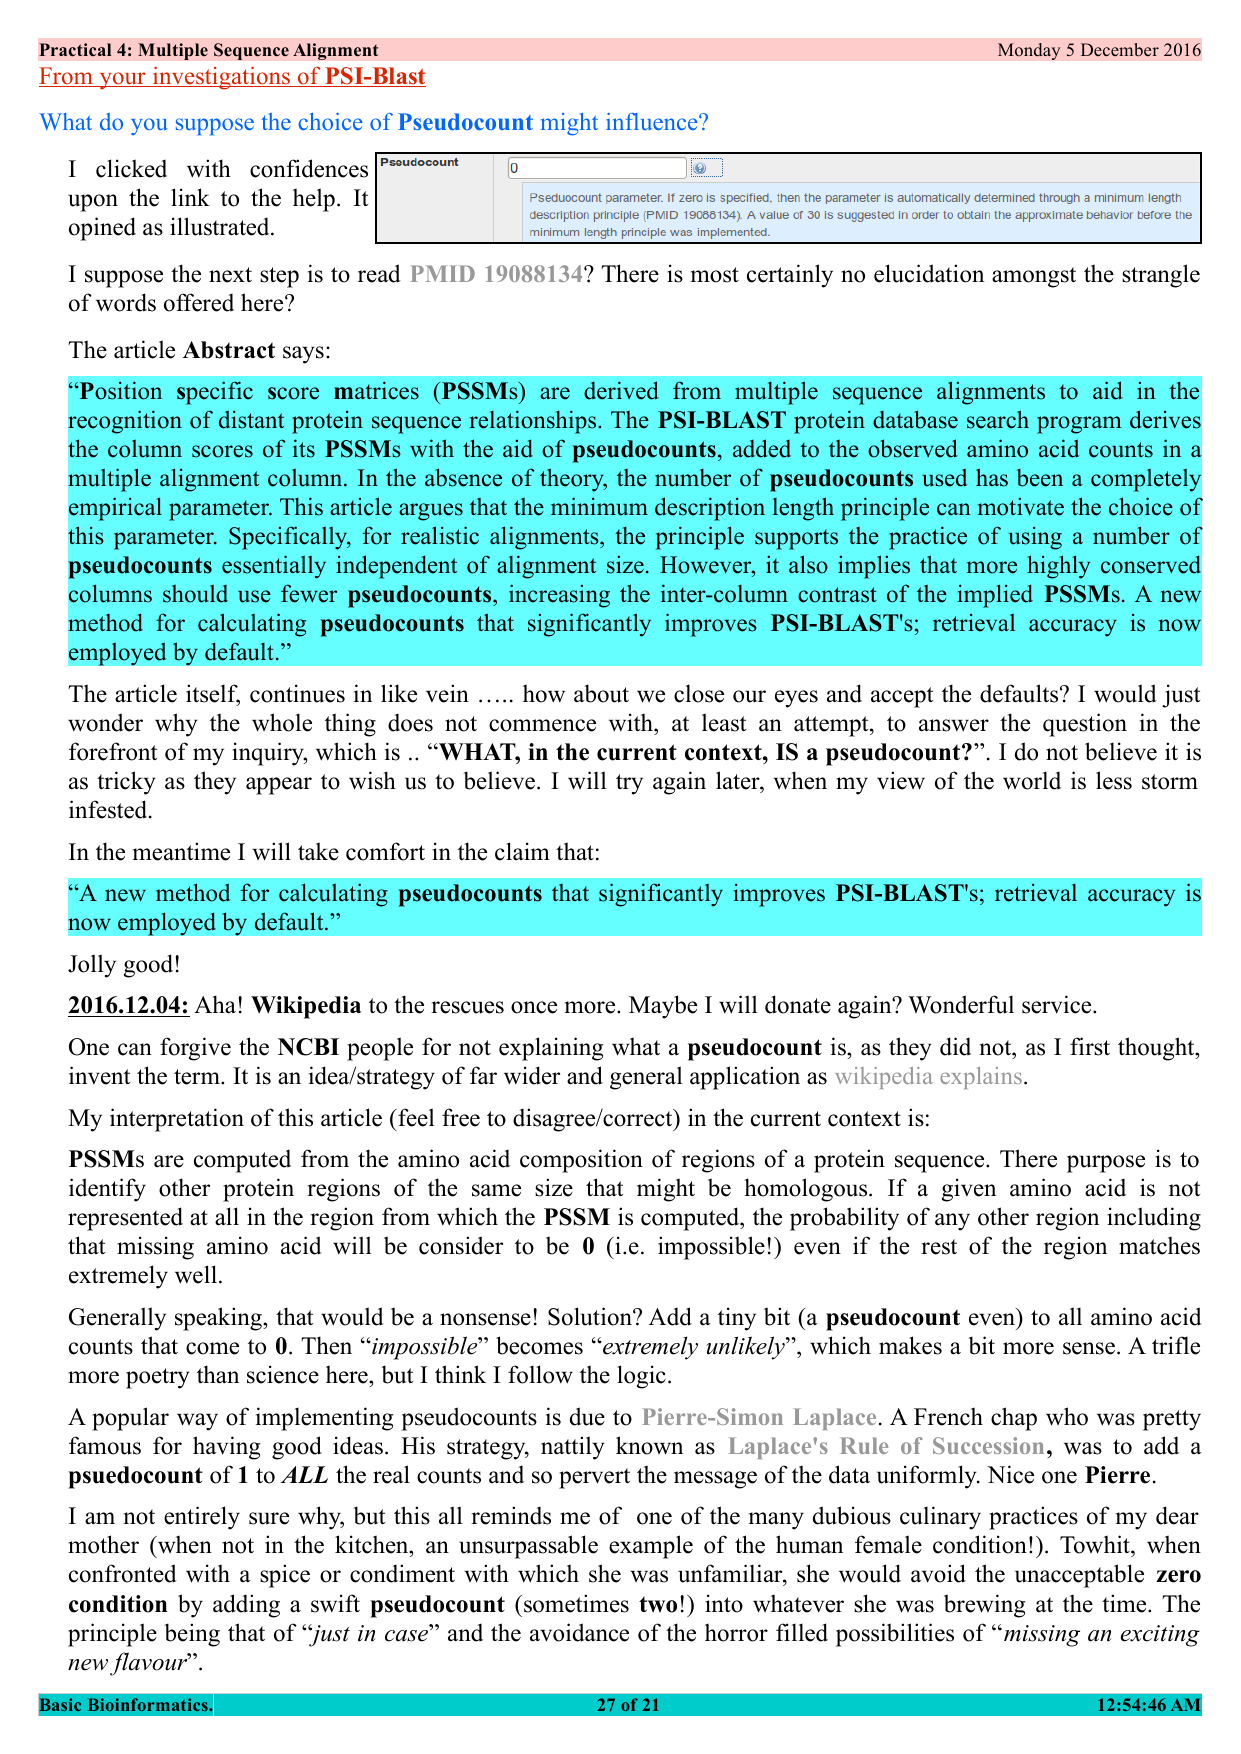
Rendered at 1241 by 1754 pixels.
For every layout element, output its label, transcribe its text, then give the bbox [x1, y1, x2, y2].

text I suppose the next step is to read PMID 19088134? There is most certainly no elucidation amongst the strangle of words offered here? [68, 259, 1202, 317]
text In the meantime I will take comfort in the claim that: [68, 837, 1202, 866]
text The article itself, continues in like vein ….. how about we close our eyes and accept the defaults? I would just wonder why the whole thing does not commence with, at least an attempt, to answer the question in the forefront of my inquiry, which is .. “WHAT, in the current context, IS a pseudocount?”. I do not believe it is as tricky as they appear to wish us to believe. I will try again later, when my view of the world is less storm infested. [68, 679, 1202, 824]
text I am not entirely sure why, but this all reminds me of one of the many dubious culinary practices of my dear mother (when not in the kitchen, an unsurpassable example of the human female condition!). Towhit, when confronted with a spice or condiment with which she was unfamiliar, she would avoid the unacceptable zero condition by adding a swift pseudocount (sometimes two!) into whatever she was brewing at the time. The principle being that of “just in case” and the avoidance of the horror filled possibilities of “missing an exciting new flavour”. [68, 1501, 1202, 1676]
text From your investigations of PSI-Blast [38, 61, 1202, 89]
text My interpretation of this article (feel free to disagree/correct) in the current context is: [68, 1102, 1202, 1132]
text PSSMs are computed from the amino acid composition of regions of a protein sequence. There purpose is to identify other protein regions of the same size that might be homologous. If a given amino acid is not represented at all in the region from which the PSSM is computed, the probability of any other region including that missing amino acid will be consider to be 0 (i.e. impossible!) even if the rest of the region matches extremely well. [68, 1144, 1202, 1289]
text One can forgive the NCBI people for not explaining what a pseudocount is, as they did not, as I first thought, invent the term. It is an idea/strategy of far wider and general application as wikipedia explains. [68, 1032, 1202, 1090]
picture [377, 154, 1200, 242]
text What do you suppose the choice of Pseudocount might influence? [38, 107, 1202, 136]
text Generally speaking, that would be a nonsense! Solution? Add a tiny bit (a pseudocount even) to all amino acid counts that come to 0. Then “impossible” becomes “extremely unlikely”, which makes a bit more sense. A trifle more poetry than science here, but I think I follow the logic. [68, 1302, 1202, 1389]
text “Position specific score matrices (PSSMs) are derived from multiple sequence alignments to aid in the recognition of distant protein sequence relationships. The PSI-BLAST protein database search program derives the column scores of its PSSMs with the aid of pseudocounts, added to the observed amino acid counts in a multiple alignment column. In the absence of theory, the number of pseudocounts used has been a completely empirical parameter. This article argues that the minimum description length principle can motivate the choice of this parameter. Specifically, for realistic alignments, the principle supports the practice of using a number of pseudocounts essentially independent of alignment size. However, it also implies that more highly conserved columns should use fewer pseudocounts, increasing the inter-column contrast of the implied PSSMs. A new method for calculating pseudocounts that significantly improves PSI-BLAST's; retrieval accuracy is now employed by default.” [68, 376, 1202, 666]
text Jolly good! [68, 949, 1202, 978]
text “A new method for calculating pseudocounts that significantly improves PSI-BLAST's; retrieval accuracy is now employed by default.” [68, 878, 1202, 936]
text 2016.12.04: Aha! Wikipedia to the rescues once more. Maybe I will donate again? Wonderful service. [68, 990, 1202, 1019]
text A popular way of implementing pseudocounts is due to Pierre-Simon Laplace. A French chap who was pretty famous for having good ideas. His strategy, nattily known as Laplace's Rule of Succession, was to add a psuedocount of 1 to ALL the real counts and so pervert the message of the data uniformly. Nice one Pierre. [68, 1402, 1202, 1489]
text I clicked with confidences upon the link to the help. It opined as illustrated. [68, 154, 375, 241]
text The article Abstract says: [68, 335, 1202, 364]
